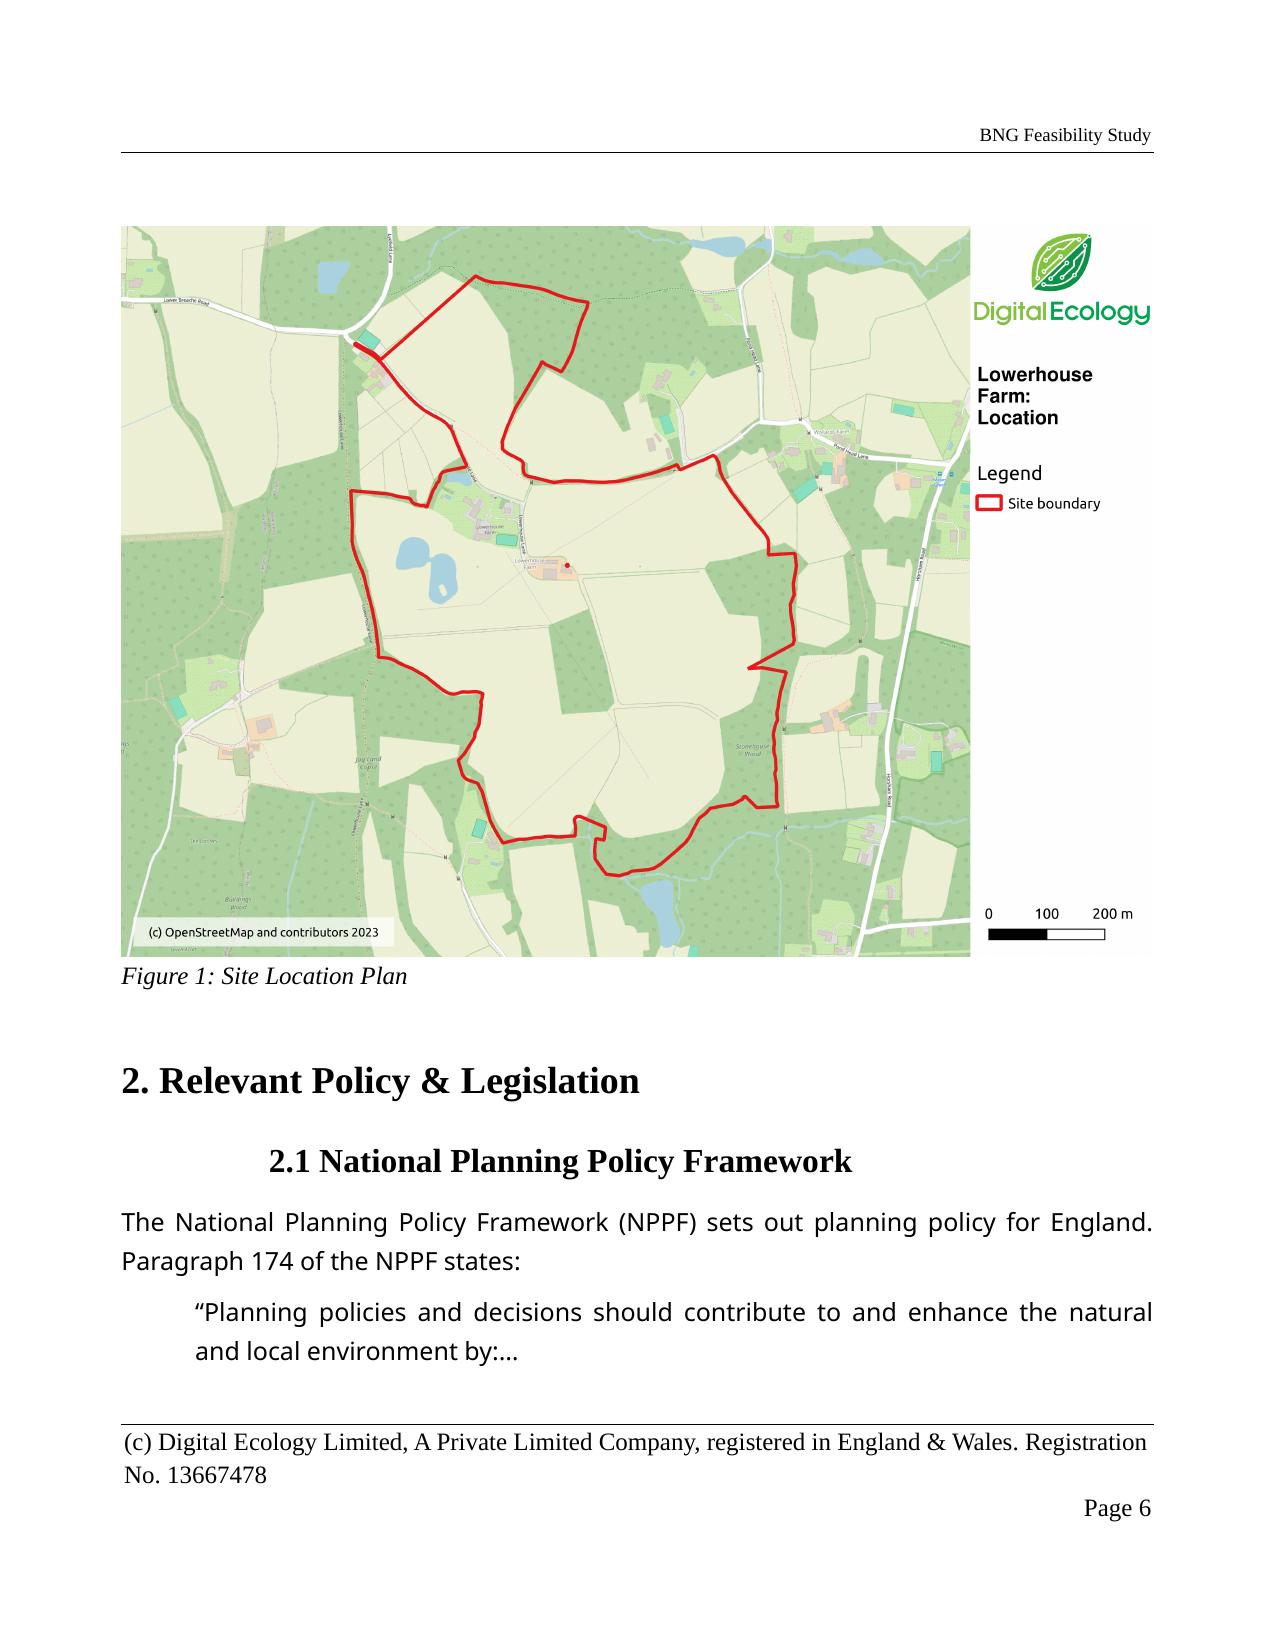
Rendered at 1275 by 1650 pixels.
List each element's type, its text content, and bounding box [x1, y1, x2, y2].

text The National Planning Policy Framework (NPPF) sets out planning policy for England. Paragraph 174 of the NPPF states: [121, 1204, 1154, 1277]
picture [121, 226, 1154, 957]
text “Planning policies and decisions should contribute to and enhance the natural and local environment by:… [195, 1294, 1154, 1368]
subtitle 2.1 National Planning Policy Framework [196, 1141, 1154, 1180]
text Figure 1: Site Location Plan [121, 957, 1154, 990]
subtitle 2. Relevant Policy & Legislation [121, 1058, 1154, 1102]
